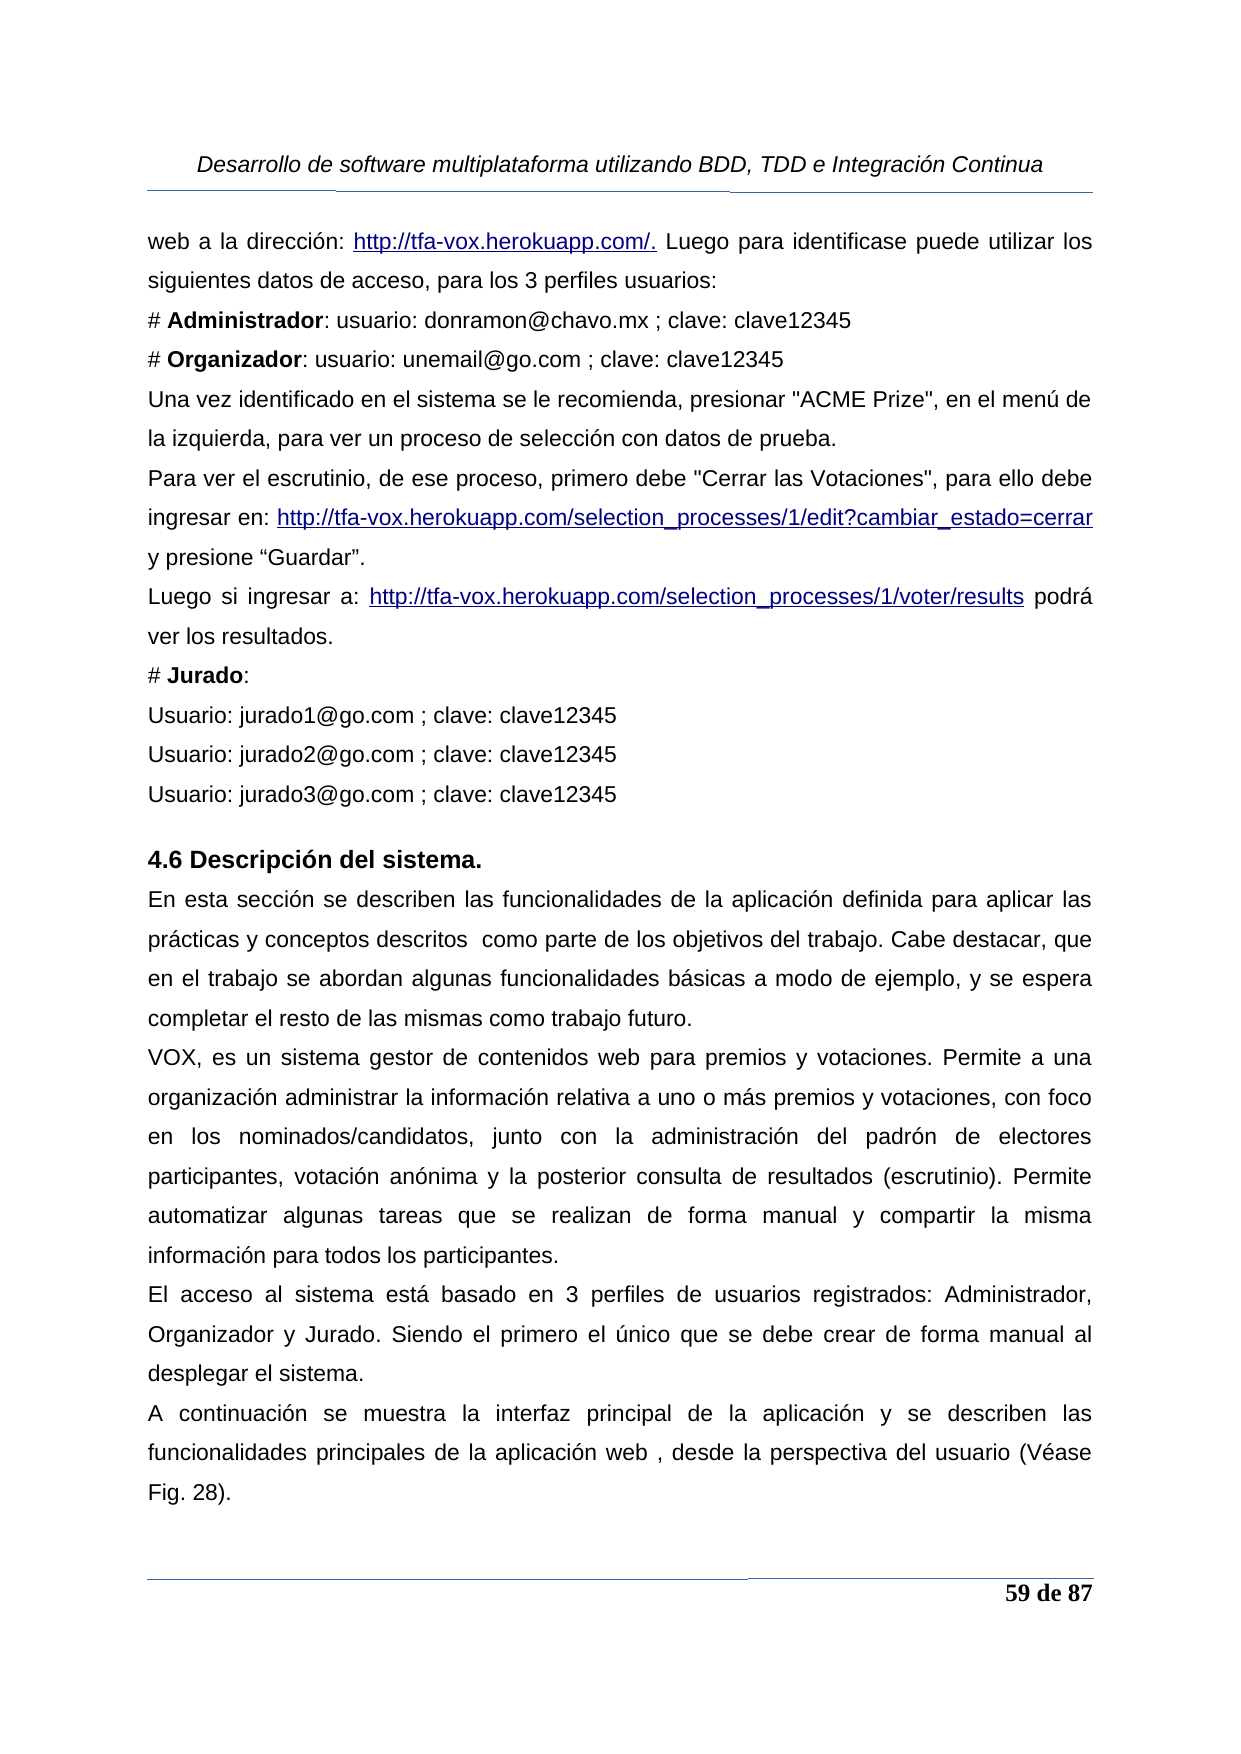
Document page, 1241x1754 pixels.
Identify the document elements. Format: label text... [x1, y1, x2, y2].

text # Organizador: usuario: unemail@go.com ; clave: clave12345 [148, 346, 1093, 373]
text Luego si ingresar a: http://tfa-vox.herokuapp.com/selection_processes/1/voter/results podrá ver los resultados. [148, 583, 1093, 649]
text Para ver el escrutinio, de ese proceso, primero debe "Cerrar las Votaciones", para ello debe ingresar en: http://tfa-vox.herokuapp.com/selection_processes/1/edit?cambiar_estado=cerrar y presione “Guardar”. [148, 465, 1093, 570]
text El acceso al sistema está basado en 3 perfiles de usuarios registrados: Administrador, Organizador y Jurado. Siendo el primero el único que se debe crear de forma manual al desplegar el sistema. [148, 1281, 1093, 1386]
text Usuario: jurado2@go.com ; clave: clave12345 [148, 741, 1093, 767]
text Usuario: jurado1@go.com ; clave: clave12345 [148, 702, 1093, 728]
text A continuación se muestra la interfaz principal de la aplicación y se describen las funcionalidades principales de la aplicación web , desde la perspectiva del usuario (Véase Fig. 28). [148, 1399, 1093, 1505]
text # Jurado: [148, 662, 1093, 688]
text web a la dirección: http://tfa-vox.herokuapp.com/. Luego para identificase puede utilizar los siguientes datos de acceso, para los 3 perfiles usuarios: [148, 228, 1093, 294]
text VOX, es un sistema gestor de contenidos web para premios y votaciones. Permite a una organización administrar la información relativa a uno o más premios y votaciones, con foco en los nominados/candidatos, junto con la administración del padrón de electores participantes, votación anónima y la posterior consulta de resultados (escrutinio). Permite automatizar algunas tareas que se realizan de forma manual y compartir la misma información para todos los participantes. [148, 1044, 1093, 1268]
text Una vez identificado en el sistema se le recomienda, presionar "ACME Prize", en el menú de la izquierda, para ver un proceso de selección con datos de prueba. [148, 386, 1093, 452]
text En esta sección se describen las funcionalidades de la aplicación definida para aplicar las prácticas y conceptos descritos como parte de los objetivos del trabajo. Cabe destacar, que en el trabajo se abordan algunas funcionalidades básicas a modo de ejemplo, y se espera completar el resto de las mismas como trabajo futuro. [148, 886, 1093, 1031]
text # Administrador: usuario: donramon@chavo.mx ; clave: clave12345 [148, 307, 1093, 333]
text Usuario: jurado3@go.com ; clave: clave12345 [148, 781, 1093, 807]
subtitle 4.6 Descripción del sistema. [148, 845, 1093, 874]
